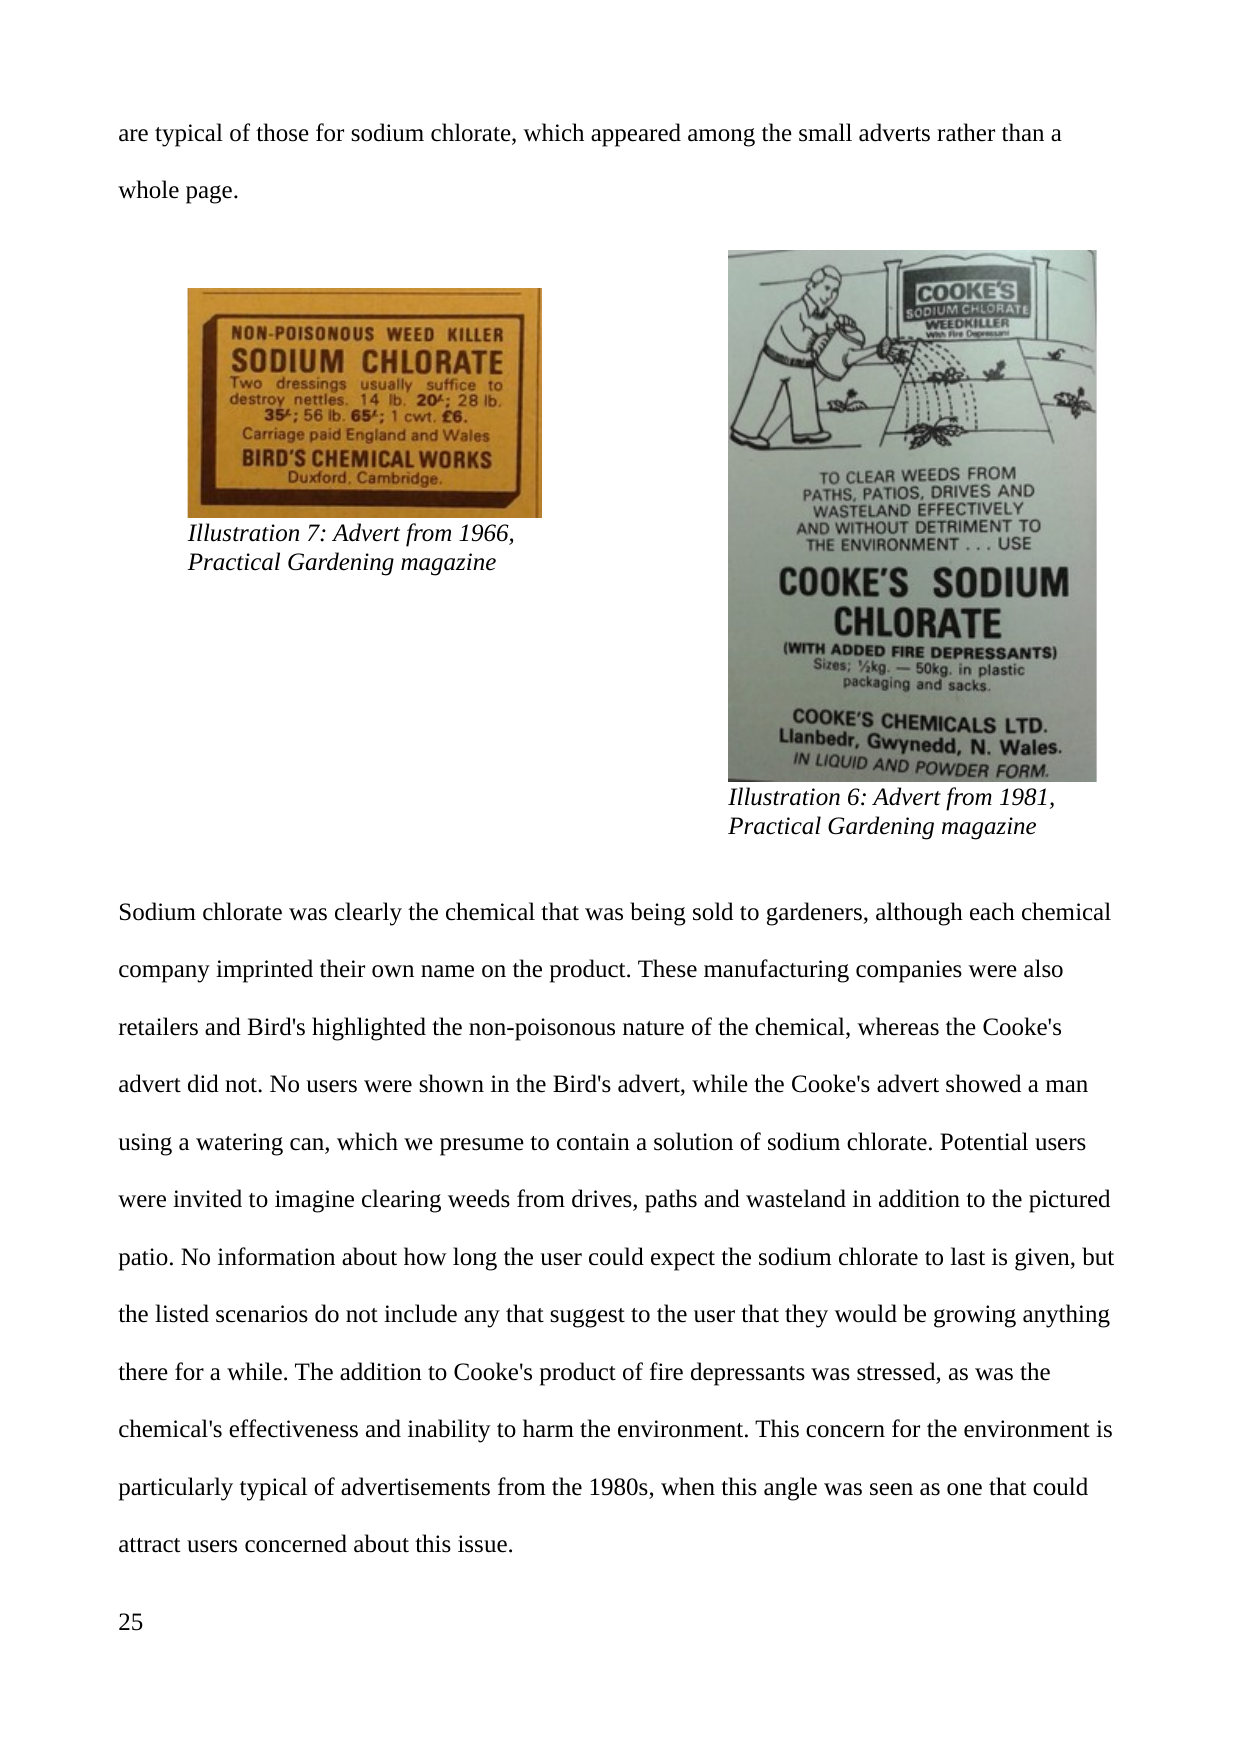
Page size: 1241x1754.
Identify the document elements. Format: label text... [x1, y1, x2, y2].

picture [728, 250, 1097, 782]
text Sodium chlorate was clearly the chemical that was being sold to gardeners, although each chemical company imprinted their own name on the product. These manufacturing companies were also retailers and Bird's highlighted the non-poisonous nature of the chemical, whereas the Cooke's advert did not. No users were shown in the Bird's advert, while the Cooke's advert showed a man using a watering can, which we presume to contain a solution of sodium chlorate. Potential users were invited to imagine clearing weeds from drives, paths and wasteland in addition to the pictured patio. No information about how long the user could expect the sodium chlorate to last is given, but the listed scenarios do not include any that suggest to the user that they would be growing anything there for a while. The addition to Cooke's product of fire depressants was stressed, as was the chemical's effectiveness and inability to harm the environment. This concern for the environment is particularly typical of advertisements from the 1980s, when this angle was seen as one that could attract users concerned about this issue. [118, 897, 1122, 1558]
text are typical of those for sodium chlorate, which appeared among the small adverts rather than a whole page. [118, 118, 1122, 204]
text Illustration 6: Advert from 1981, Practical Gardening magazine [728, 782, 1097, 839]
text Illustration 7: Advert from 1966, Practical Gardening magazine [188, 518, 542, 575]
picture [187, 288, 542, 518]
